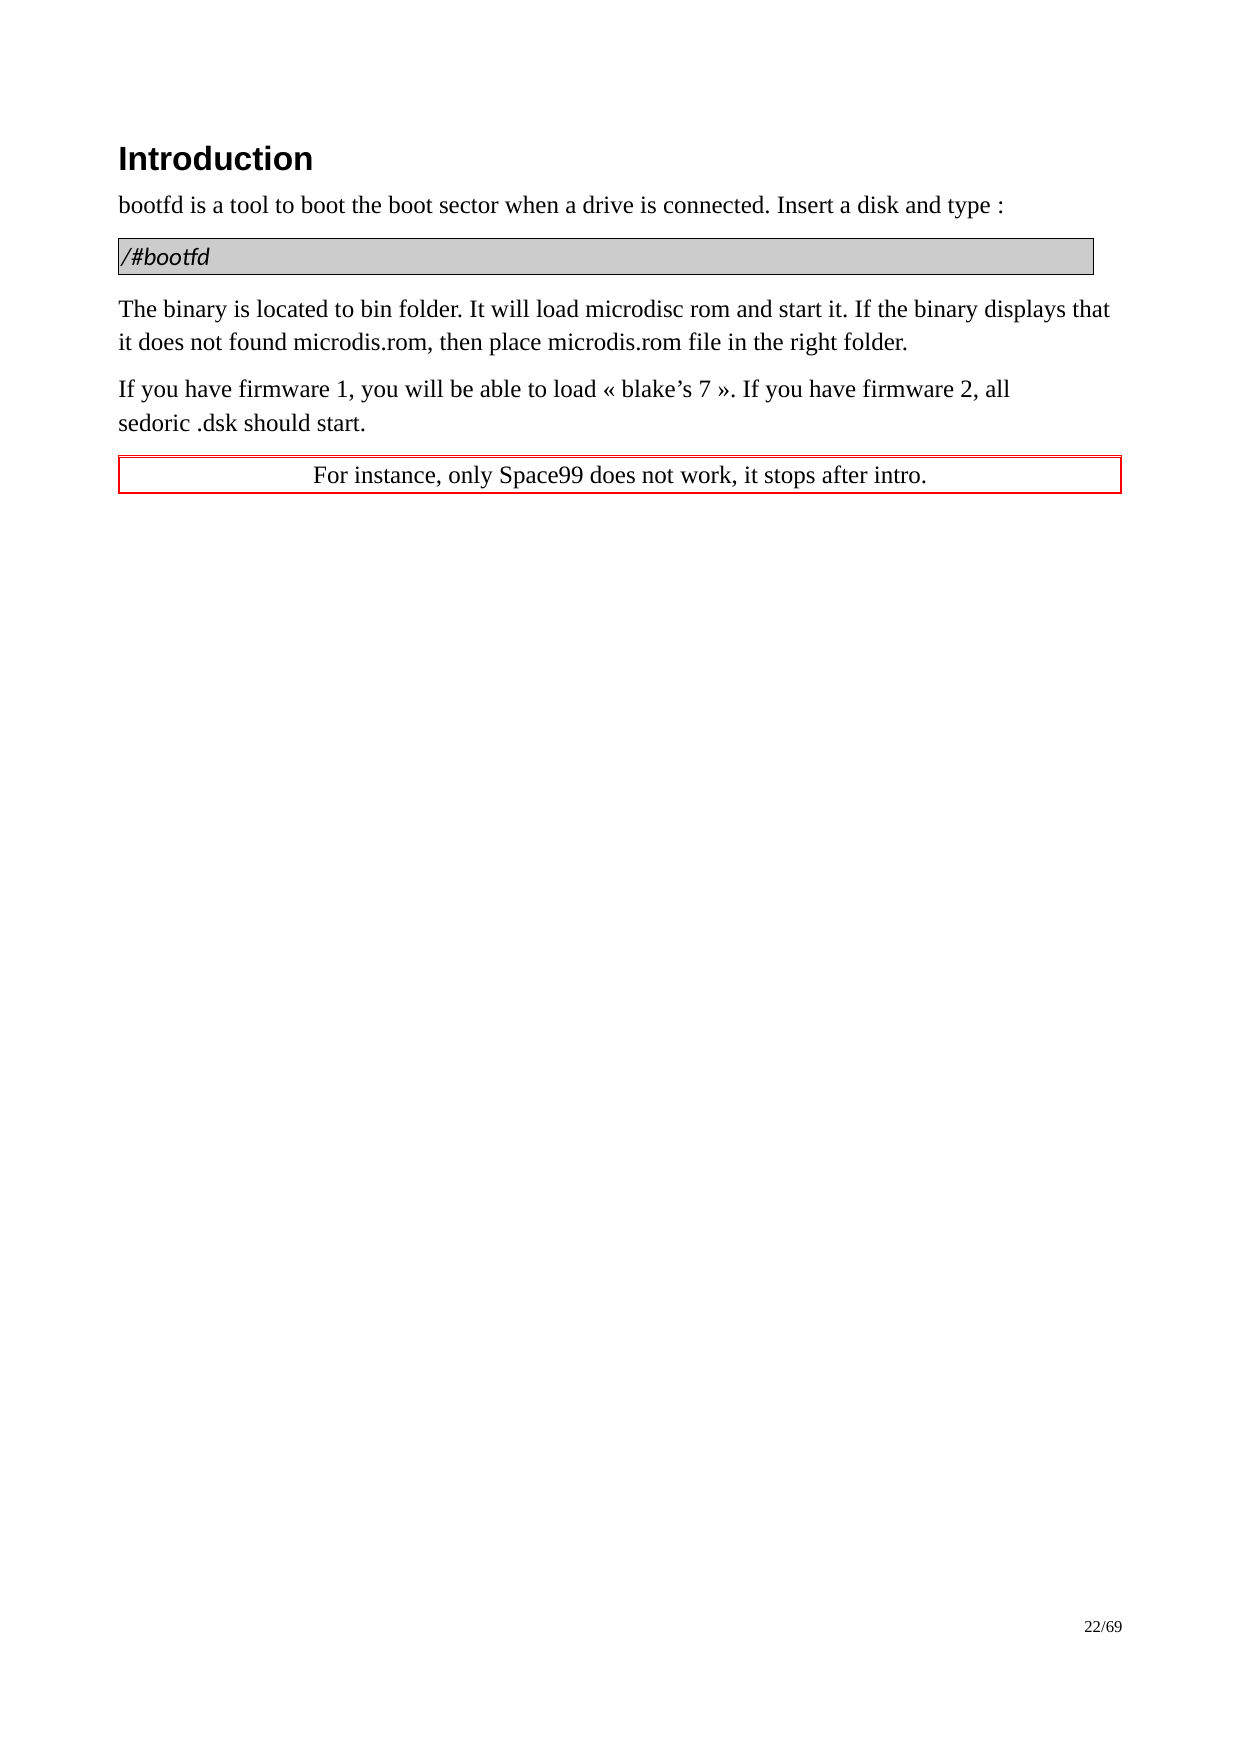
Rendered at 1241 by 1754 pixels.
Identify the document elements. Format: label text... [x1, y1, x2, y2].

text If you have firmware 1, you will be able to load « blake’s 7 ». If you have firmware 2, all sedoric .dsk should start. [118, 374, 1122, 436]
text The binary is located to bin folder. It will load microdisc rom and start it. If the binary displays that it does not found microdis.rom, then place microdis.rom file in the right folder. [118, 294, 1122, 356]
text /#bootfd [119, 239, 1093, 274]
subtitle Introduction [118, 139, 1122, 178]
text bootfd is a tool to boot the boot sector when a drive is connected. Insert a disk and type : [118, 190, 1122, 219]
text For instance, only Space99 does not work, it stops after intro. [120, 458, 1120, 492]
